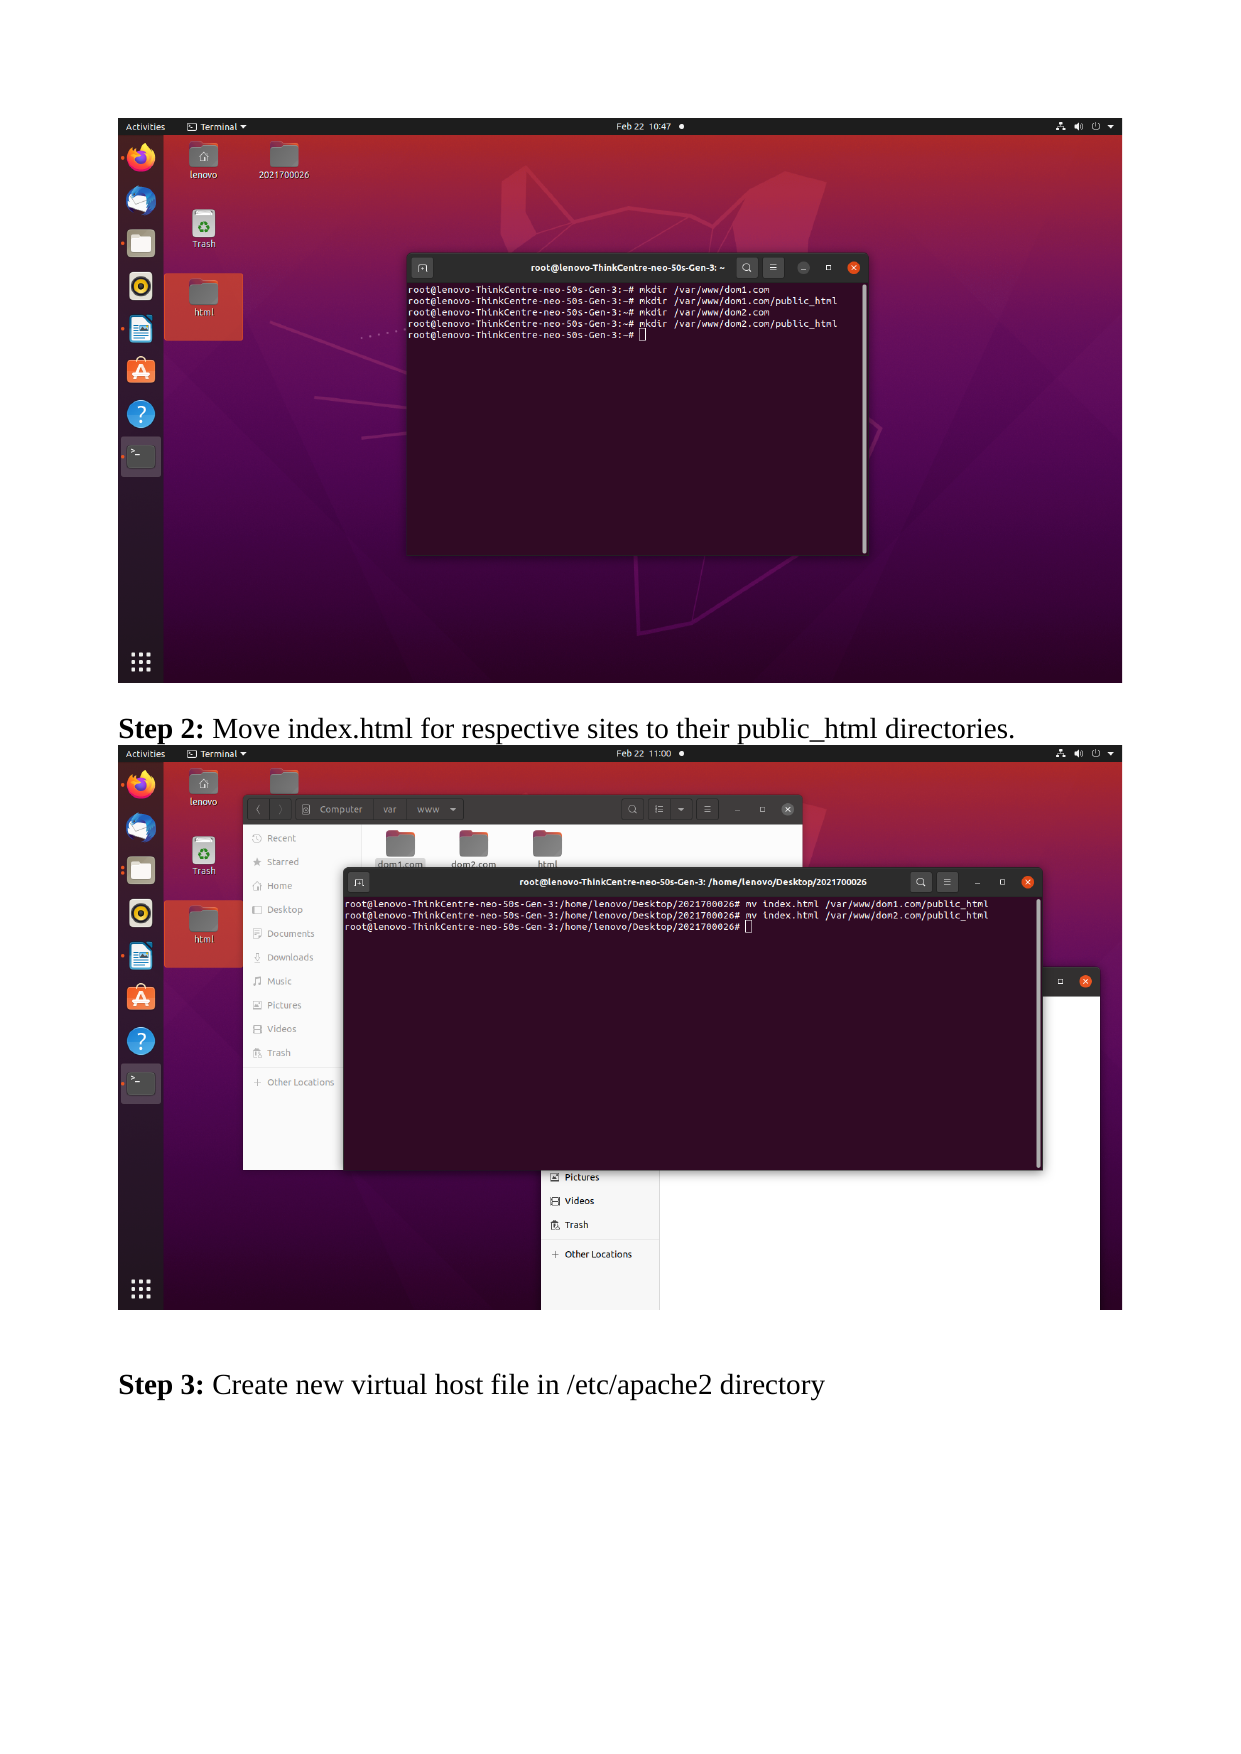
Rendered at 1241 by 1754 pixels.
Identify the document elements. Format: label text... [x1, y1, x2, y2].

picture [118, 118, 1123, 683]
text Step 3: Create new virtual host file in /etc/apache2 directory [118, 1310, 1122, 1401]
text Step 2: Move index.html for respective sites to their public_html directories. [118, 712, 1122, 745]
picture [118, 745, 1123, 1310]
